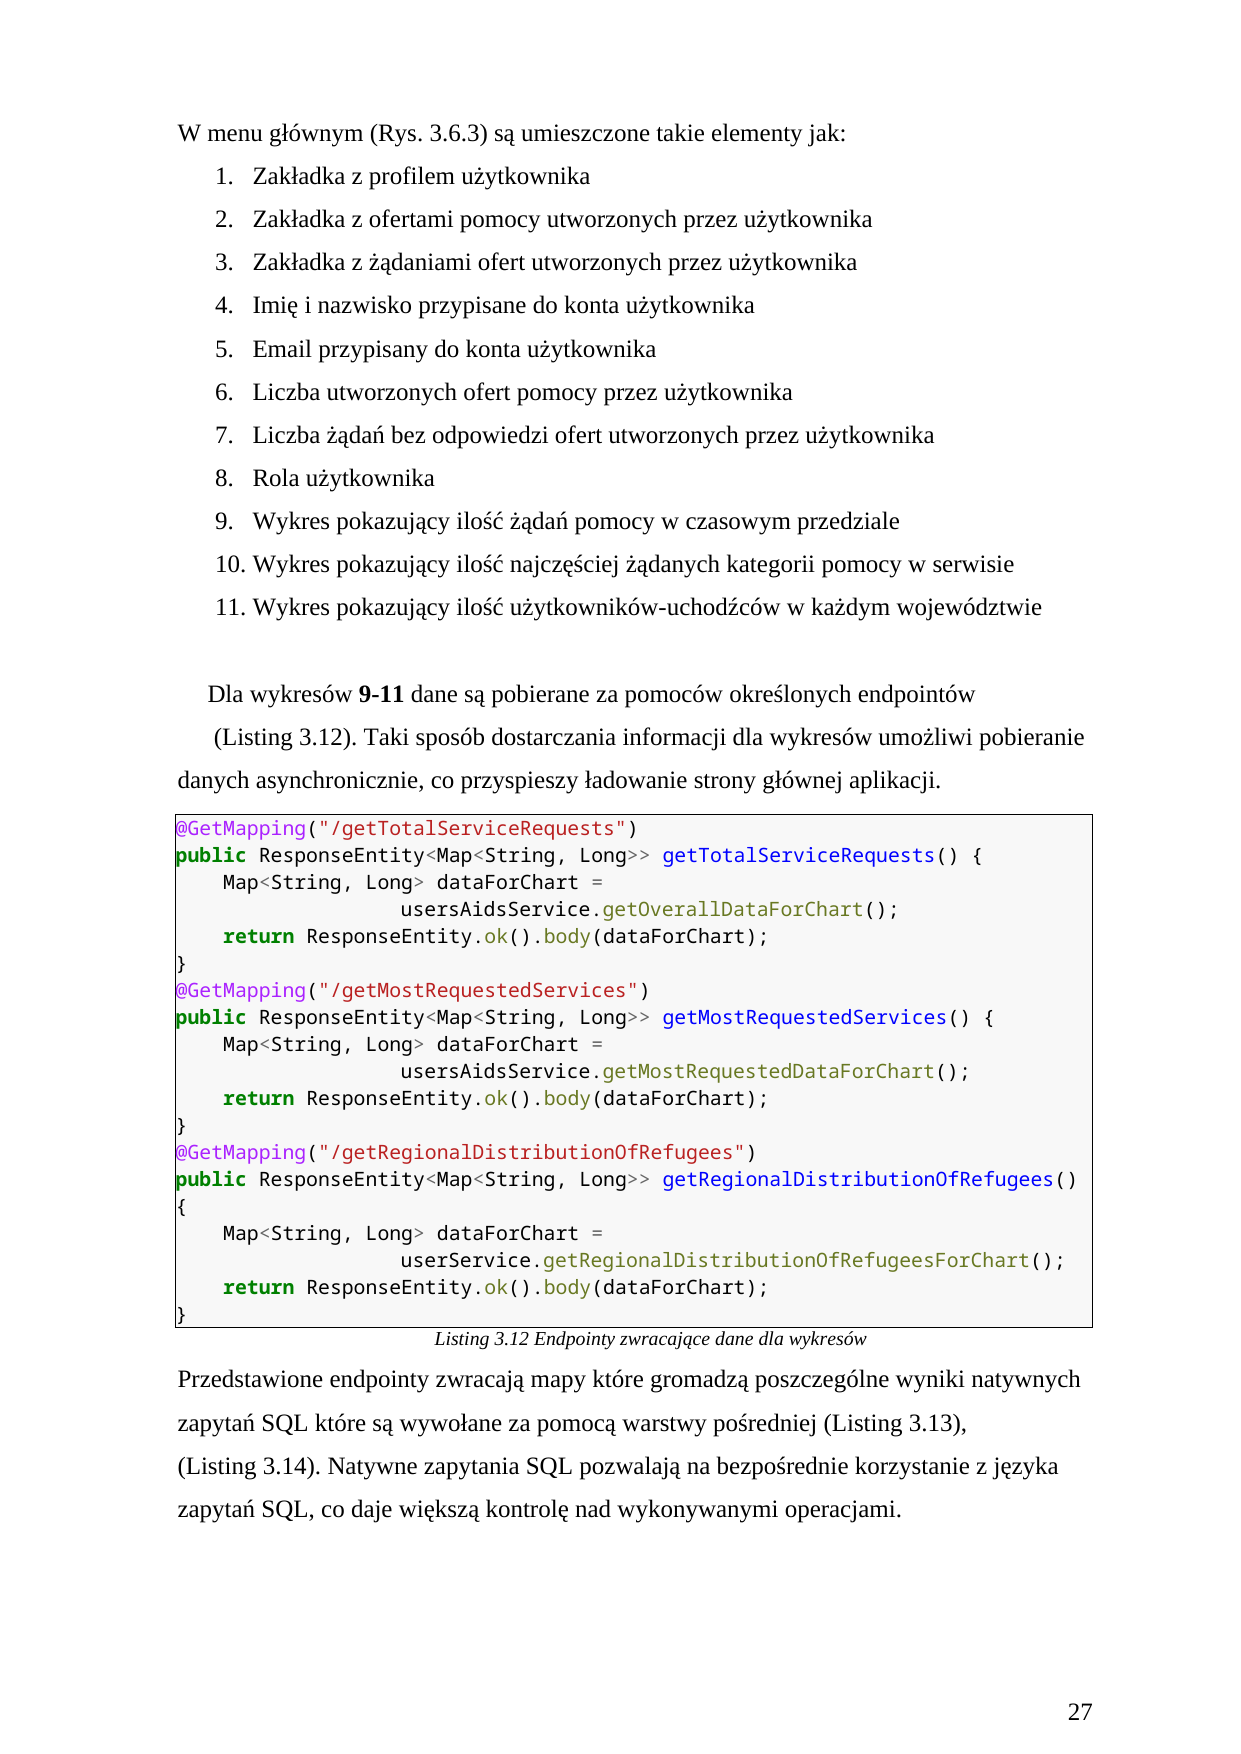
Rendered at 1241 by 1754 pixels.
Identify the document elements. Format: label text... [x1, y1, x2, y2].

list Zakładka z ofertami pomocy utworzonych przez użytkownika [215, 204, 1092, 233]
list Imię i nazwisko przypisane do konta użytkownika [215, 291, 1092, 319]
list Rola użytkownika [215, 463, 1092, 492]
list Wykres pokazujący ilość żądań pomocy w czasowym przedziale [215, 506, 1092, 535]
list Liczba żądań bez odpowiedzi ofert utworzonych przez użytkownika [215, 420, 1092, 449]
list Zakładka z żądaniami ofert utworzonych przez użytkownika [215, 247, 1092, 276]
list Email przypisany do konta użytkownika [215, 334, 1092, 362]
list Liczba utworzonych ofert pomocy przez użytkownika [215, 377, 1092, 406]
list Wykres pokazujący ilość najczęściej żądanych kategorii pomocy w serwisie [215, 549, 1092, 578]
text (Listing 3.12). Taki sposób dostarczania informacji dla wykresów umożliwi pobieranie danych asynchronicznie, co przyspieszy ładowanie strony głównej aplikacji. [177, 722, 1092, 794]
text [177, 806, 1093, 814]
list Zakładka z profilem użytkownika [215, 161, 1092, 190]
text W menu głównym (Rys. 3.6.3) są umieszczone takie elementy jak: [177, 118, 1092, 147]
text Listing 3.12 Endpointy zwracające dane dla wykresów [179, 1328, 1093, 1350]
list Wykres pokazujący ilość użytkowników-uchodźców w każdym województwie [215, 592, 1092, 621]
text (Listing 3.14). Natywne zapytania SQL pozwalają na bezpośrednie korzystanie z języka zapytań SQL, co daje większą kontrolę nad wykonywanymi operacjami. [177, 1451, 1092, 1523]
text Dla wykresów 9-11 dane są pobierane za pomoców określonych endpointów [177, 679, 1092, 707]
text Przedstawione endpointy zwracają mapy które gromadzą poszczególne wyniki natywnych zapytań SQL które są wywołane za pomocą warstwy pośredniej (Listing 3.13), [177, 1328, 1092, 1436]
